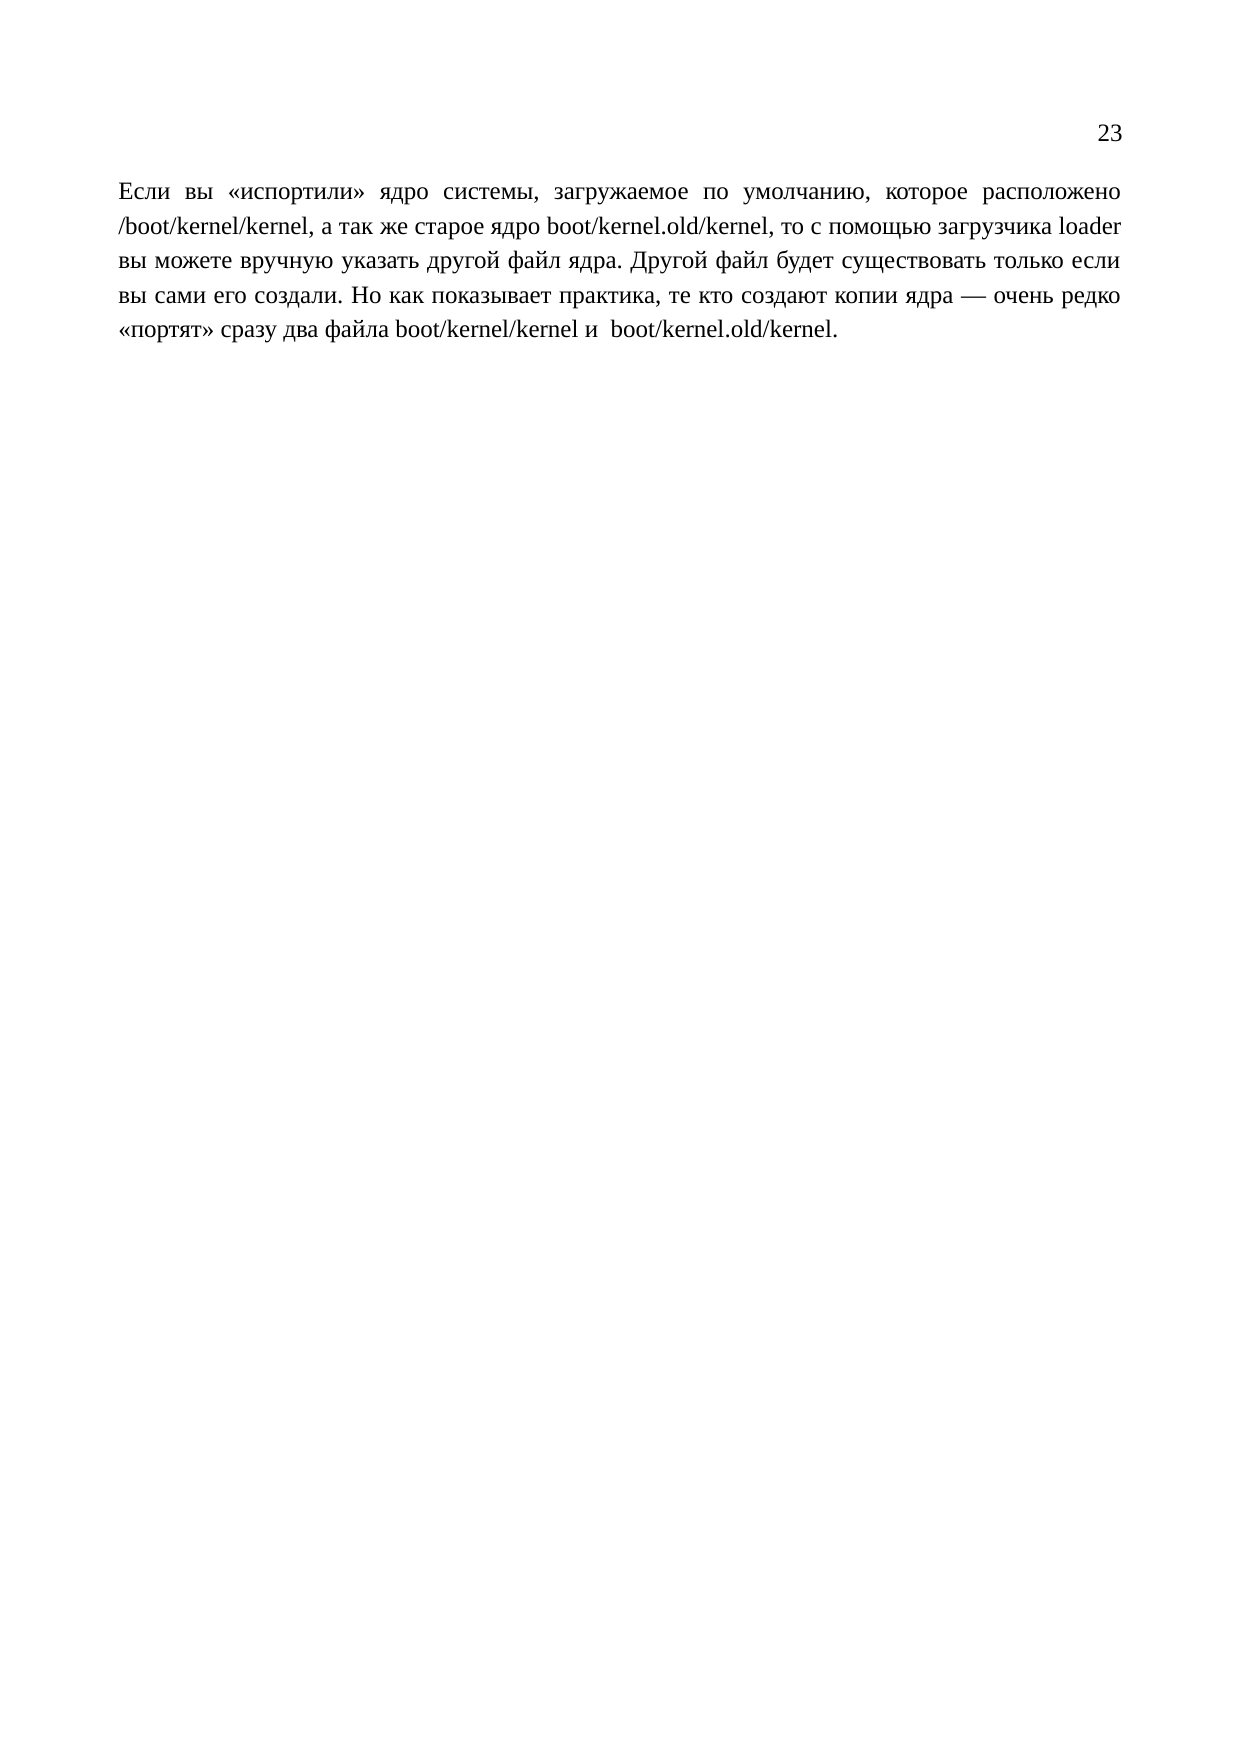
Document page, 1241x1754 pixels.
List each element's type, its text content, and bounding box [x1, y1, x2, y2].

text Если вы «испортили» ядро системы, загружаемое по умолчанию, которое расположено /boot/kernel/kernel, а так же старое ядро boot/kernel.old/kernel, то с помощью загрузчика loader вы можете вручную указать другой файл ядра. Другой файл будет существовать только если вы сами его создали. Но как показывает практика, те кто создают копии ядра — очень редко «портят» сразу два файла boot/kernel/kernel и boot/kernel.old/kernel. [118, 176, 1122, 343]
